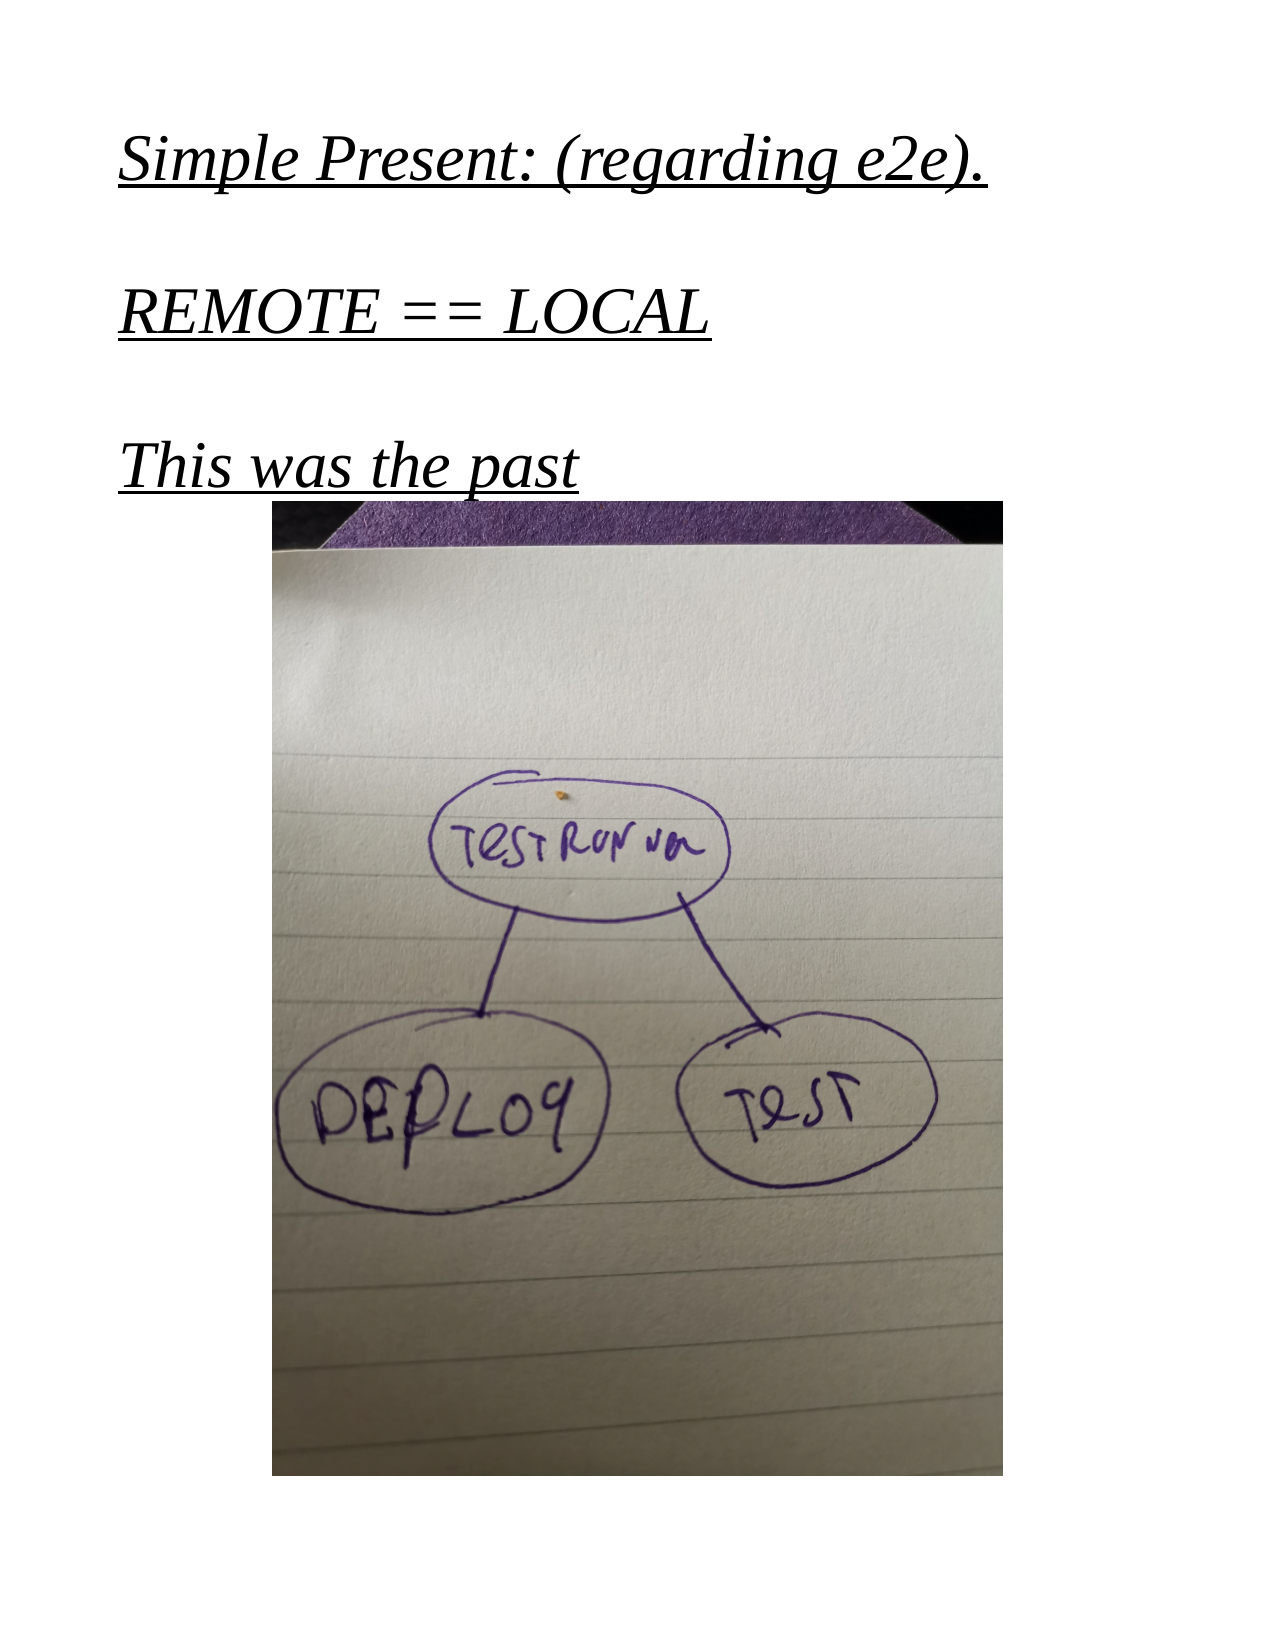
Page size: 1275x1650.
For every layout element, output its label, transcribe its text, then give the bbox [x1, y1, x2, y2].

text Simple Present: (regarding e2e). [118, 118, 1157, 195]
text This was the past [118, 425, 1157, 501]
text REMOTE == LOCAL [118, 271, 1157, 348]
picture [272, 501, 1003, 1476]
